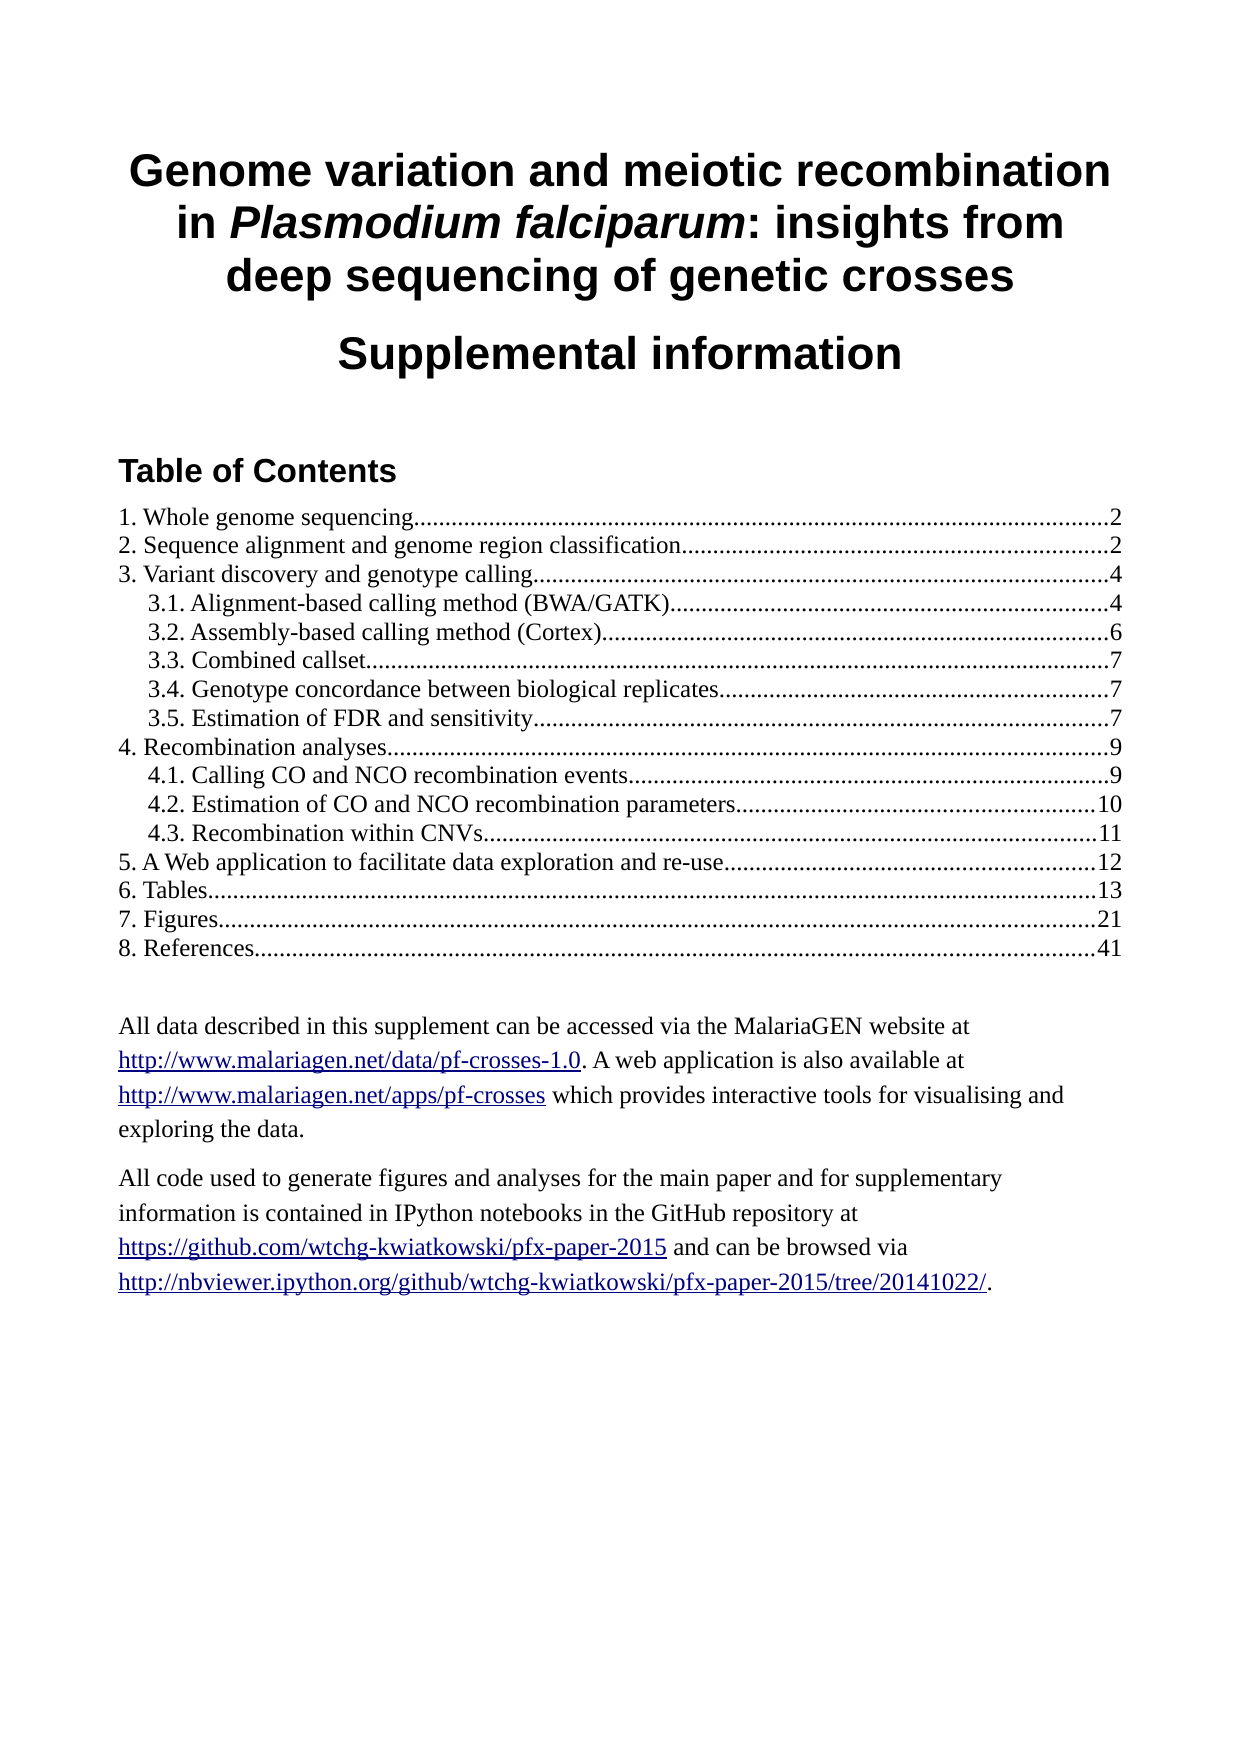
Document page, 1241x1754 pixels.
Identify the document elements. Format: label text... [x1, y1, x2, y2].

text 3.5. Estimation of FDR and sensitivity 7 [148, 703, 1122, 732]
text All code used to generate figures and analyses for the main paper and for supplementary information is contained in IPython notebooks in the GitHub repository at https://github.com/wtchg-kwiatkowski/pfx-paper-2015 and can be browsed via http://nbviewer.ipython.org/github/wtchg-kwiatkowski/pfx-paper-2015/tree/20141022/. [118, 1163, 1122, 1296]
text 4. Recombination analyses 9 [118, 732, 1122, 761]
text 2. Sequence alignment and genome region classification 2 [118, 531, 1122, 559]
title Supplemental information [118, 326, 1122, 379]
text 4.3. Recombination within CNVs 11 [148, 818, 1122, 847]
text 3.3. Combined callset 7 [148, 646, 1122, 674]
text 3. Variant discovery and genotype calling 4 [118, 559, 1122, 588]
text 1. Whole genome sequencing 2 [118, 502, 1122, 531]
text 3.1. Alignment-based calling method (BWA/GATK) 4 [148, 588, 1122, 617]
title Genome variation and meiotic recombination in Plasmodium falciparum: insights from deep sequencing of genetic crosses [118, 143, 1122, 301]
text 5. A Web application to facilitate data exploration and re-use 12 [118, 847, 1122, 876]
text 4.1. Calling CO and NCO recombination events 9 [148, 761, 1122, 789]
text 3.2. Assembly-based calling method (Cortex) 6 [148, 617, 1122, 646]
text All data described in this supplement can be accessed via the MalariaGEN website at http://www.malariagen.net/data/pf-crosses-1.0. A web application is also available at http://www.malariagen.net/apps/pf-crosses which provides interactive tools for visualising and exploring the data. [118, 1011, 1122, 1143]
text 7. Figures 21 [118, 904, 1122, 933]
text 8. References 41 [118, 933, 1122, 962]
subtitle Table of Contents [118, 451, 1122, 489]
text 4.2. Estimation of CO and NCO recombination parameters 10 [148, 789, 1122, 818]
text 6. Tables 13 [118, 876, 1122, 904]
text 3.4. Genotype concordance between biological replicates 7 [148, 674, 1122, 703]
